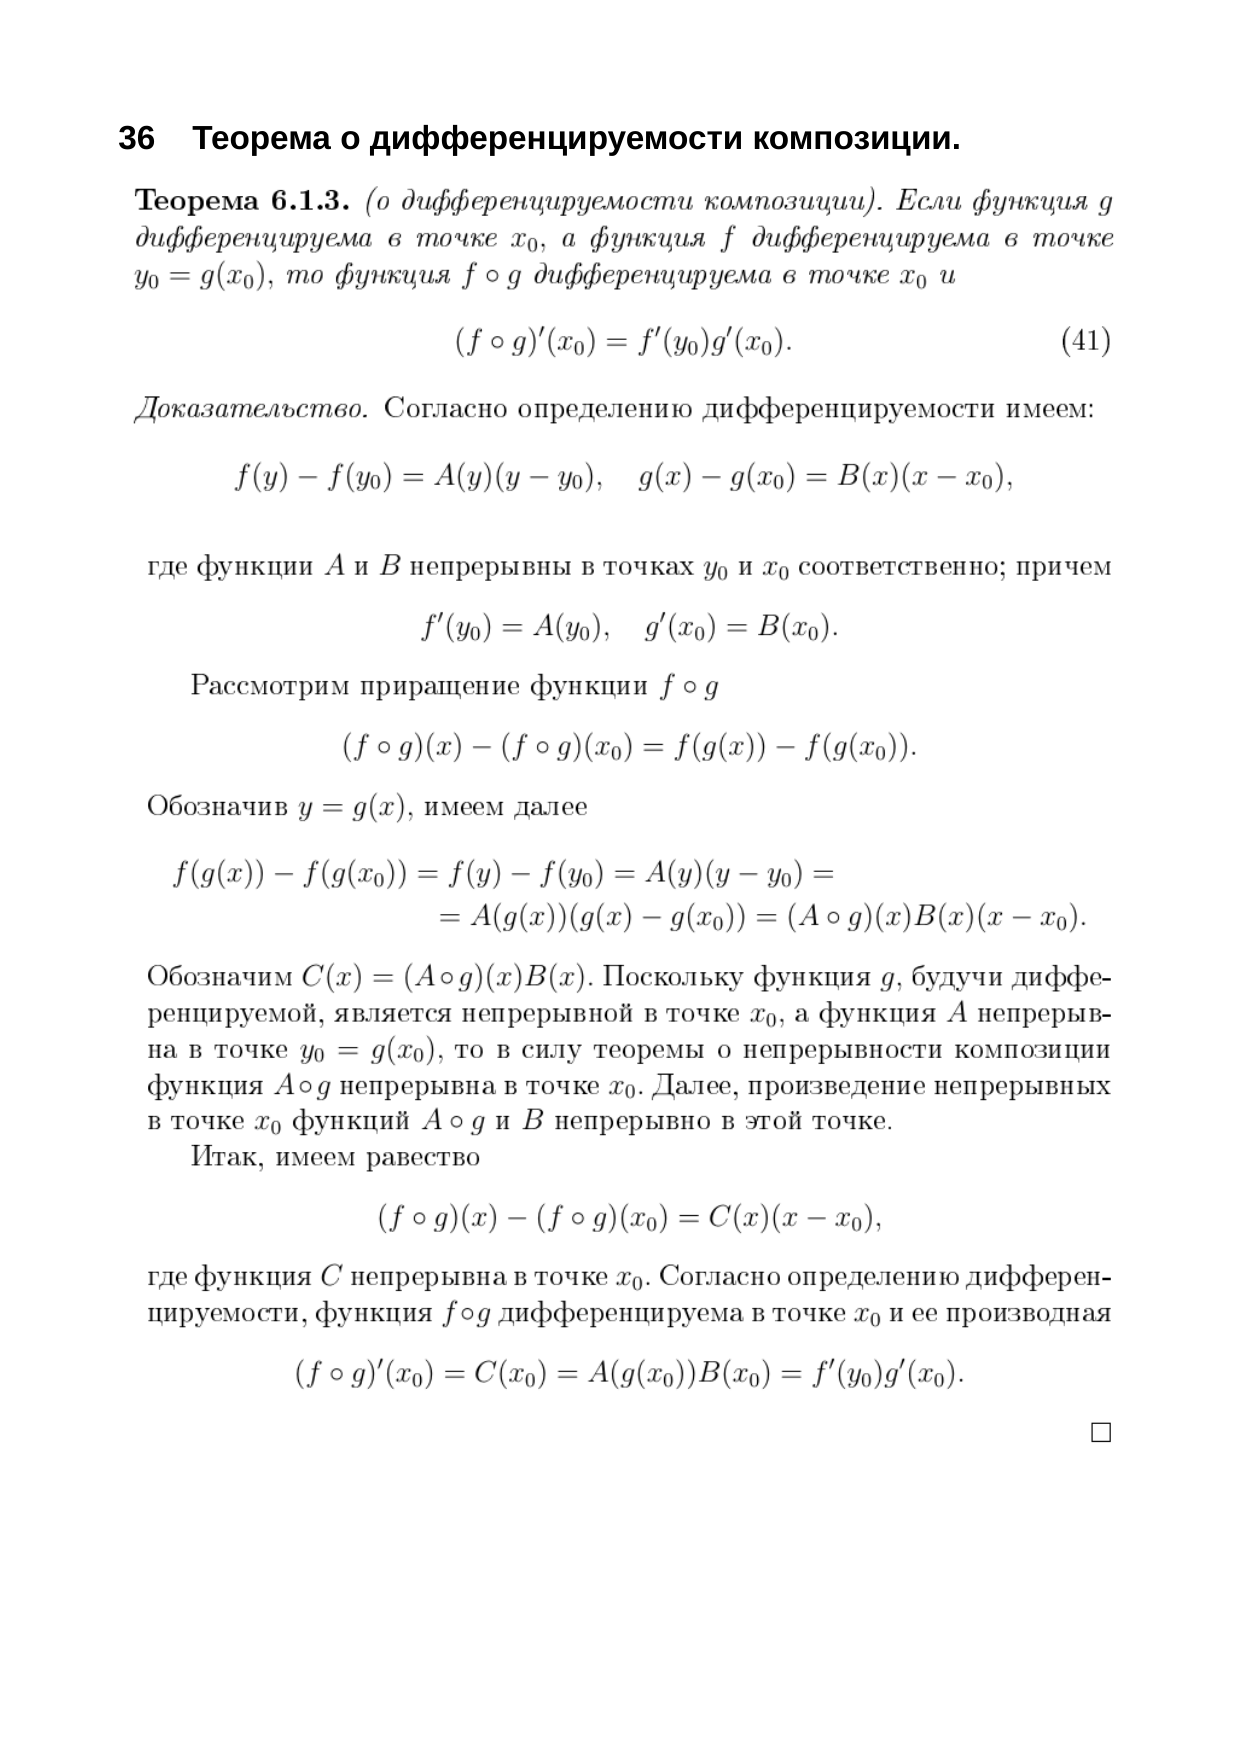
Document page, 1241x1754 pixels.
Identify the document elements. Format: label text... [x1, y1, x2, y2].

picture [118, 169, 1123, 523]
picture [118, 541, 1123, 1453]
subtitle Теорема о дифференцируемости композиции. [118, 118, 1122, 157]
